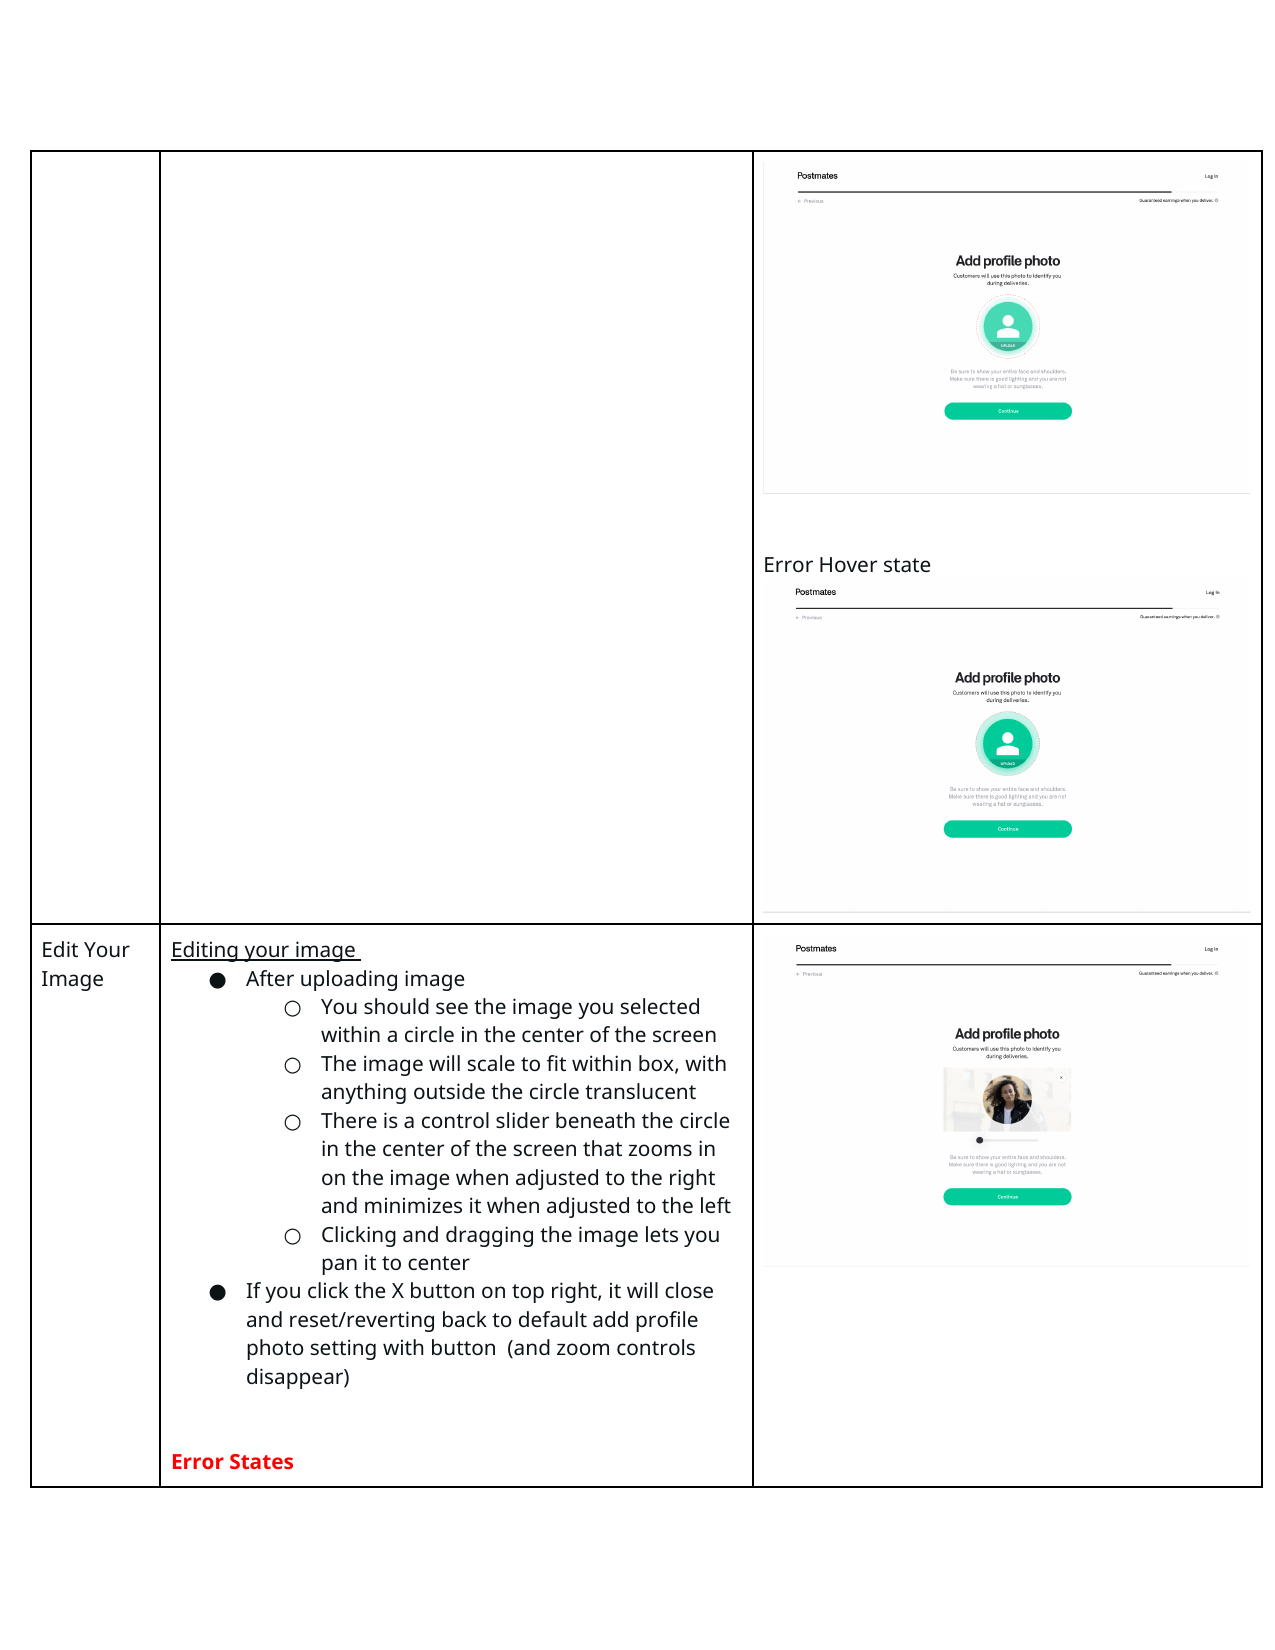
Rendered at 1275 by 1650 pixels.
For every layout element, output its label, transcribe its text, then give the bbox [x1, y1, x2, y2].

table_cell Editing your image After uploading image You should see the image you selected within a circle in the center of the screen The image will scale to fit within box, with anything outside the circle translucent There is a control slider beneath the circle in the center of the screen that zooms in on the image when adjusted to the right and minimizes it when adjusted to the left Clicking and dragging the image lets you pan it to center If you click the X button on top right, it will close and reset/reverting back to default add profile photo setting with button (and zoom controls disappear) Error States N/A [161, 925, 752, 1486]
table_cell [32, 152, 159, 923]
table_cell Error Hover state [754, 152, 1261, 923]
picture [763, 935, 1251, 1267]
picture [763, 579, 1251, 913]
table_cell Edit Your Image [32, 925, 159, 1486]
table_cell [161, 152, 752, 923]
table_cell [754, 925, 1261, 1486]
picture [763, 162, 1251, 494]
